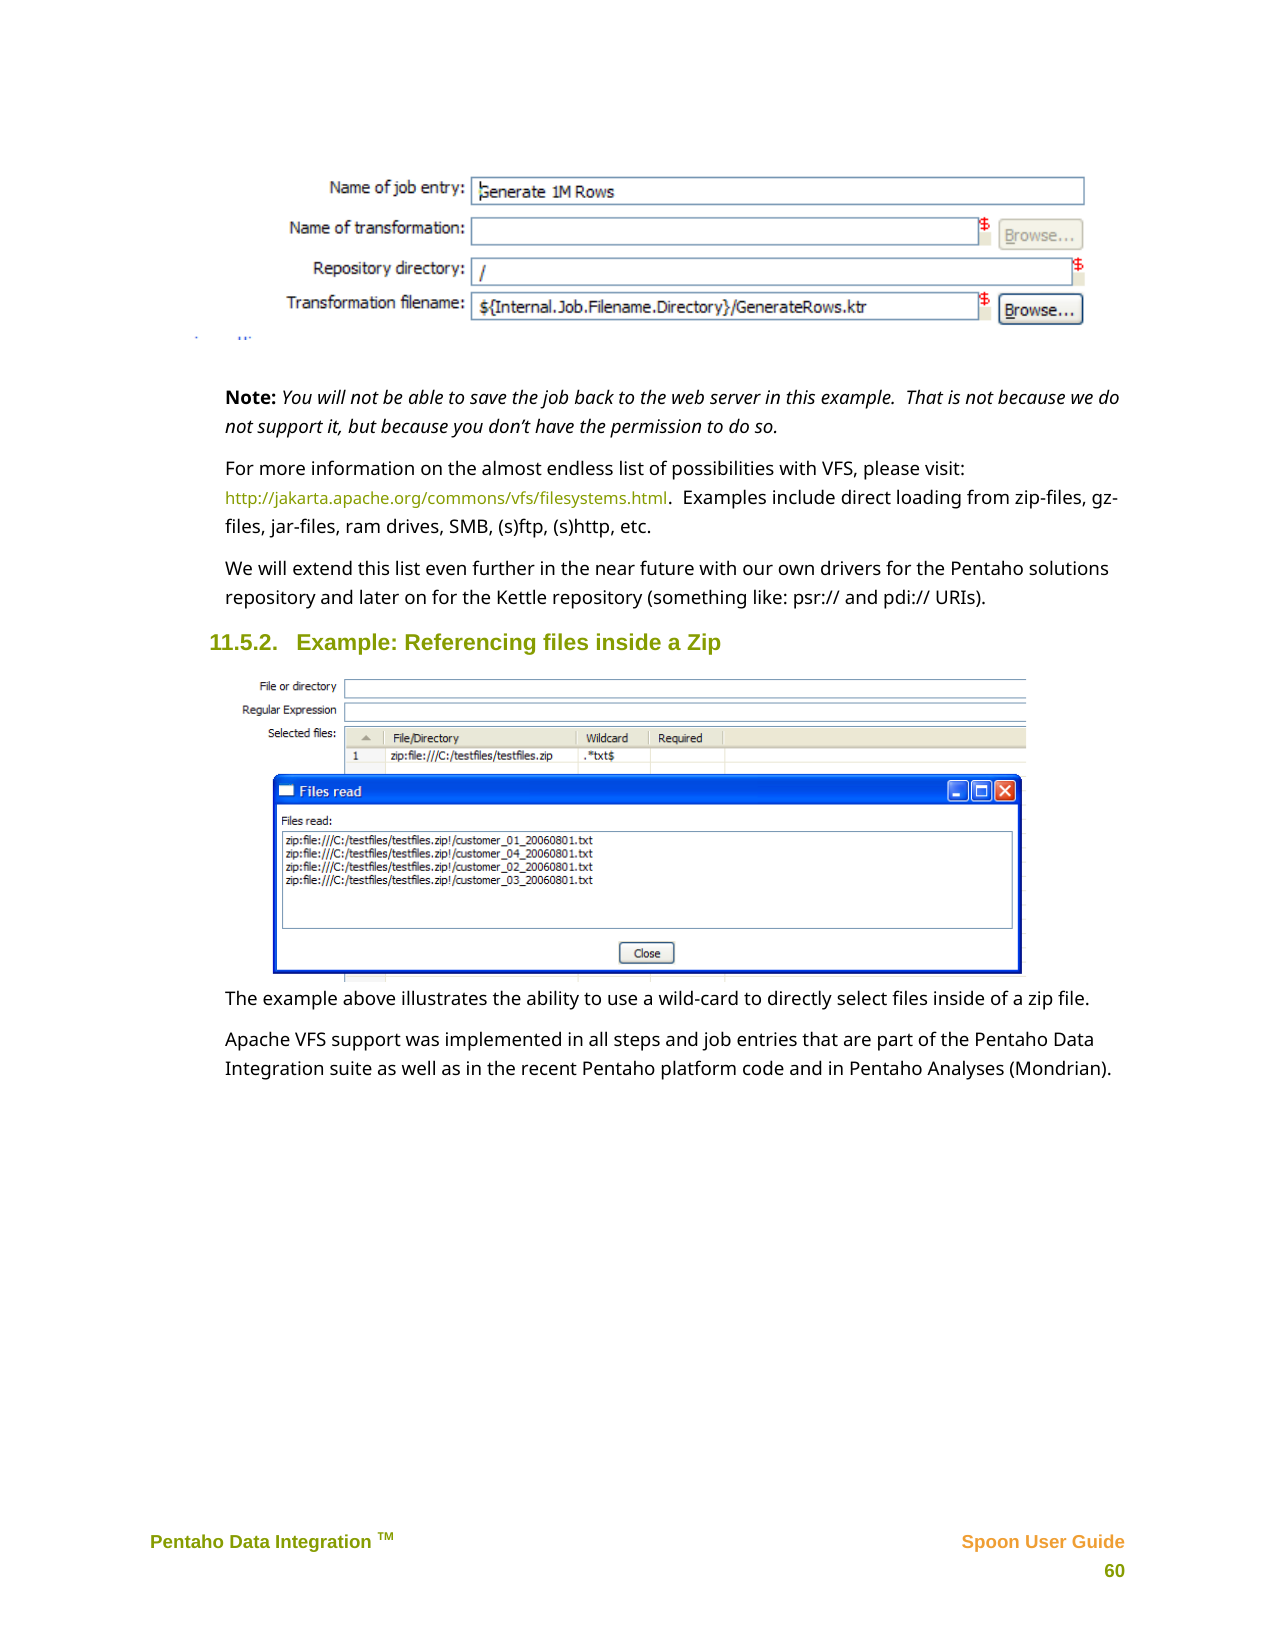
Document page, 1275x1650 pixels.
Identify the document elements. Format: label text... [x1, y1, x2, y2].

picture [225, 676, 1027, 982]
subtitle Example: Referencing files inside a Zip [209, 623, 1125, 657]
picture [187, 174, 1088, 340]
text For more information on the almost endless list of possibilities with VFS, please visit: http://jakarta.apache.org/commons/vfs/filesystems.html. Examples include direct loading from zip-files, gz-files, jar-files, ram drives, SMB, (s)ftp, (s)http, etc. [225, 452, 1125, 539]
text The example above illustrates the ability to use a wild-card to directly select files inside of a zip file. [225, 670, 1125, 1011]
text We will extend this list even further in the near future with our own drivers for the Pentaho solutions repository and later on for the Kettle repository (something like: psr:// and pdi:// URIs). [225, 552, 1125, 610]
text Apache VFS support was implemented in all steps and job entries that are part of the Pentaho Data Integration suite as well as in the recent Pentaho platform code and in Pentaho Analyses (Mondrian). [225, 1023, 1125, 1082]
text Note: You will not be able to save the job back to the web server in this example. That is not because we do not support it, but because you don’t have the permission to do so. [225, 381, 1125, 439]
